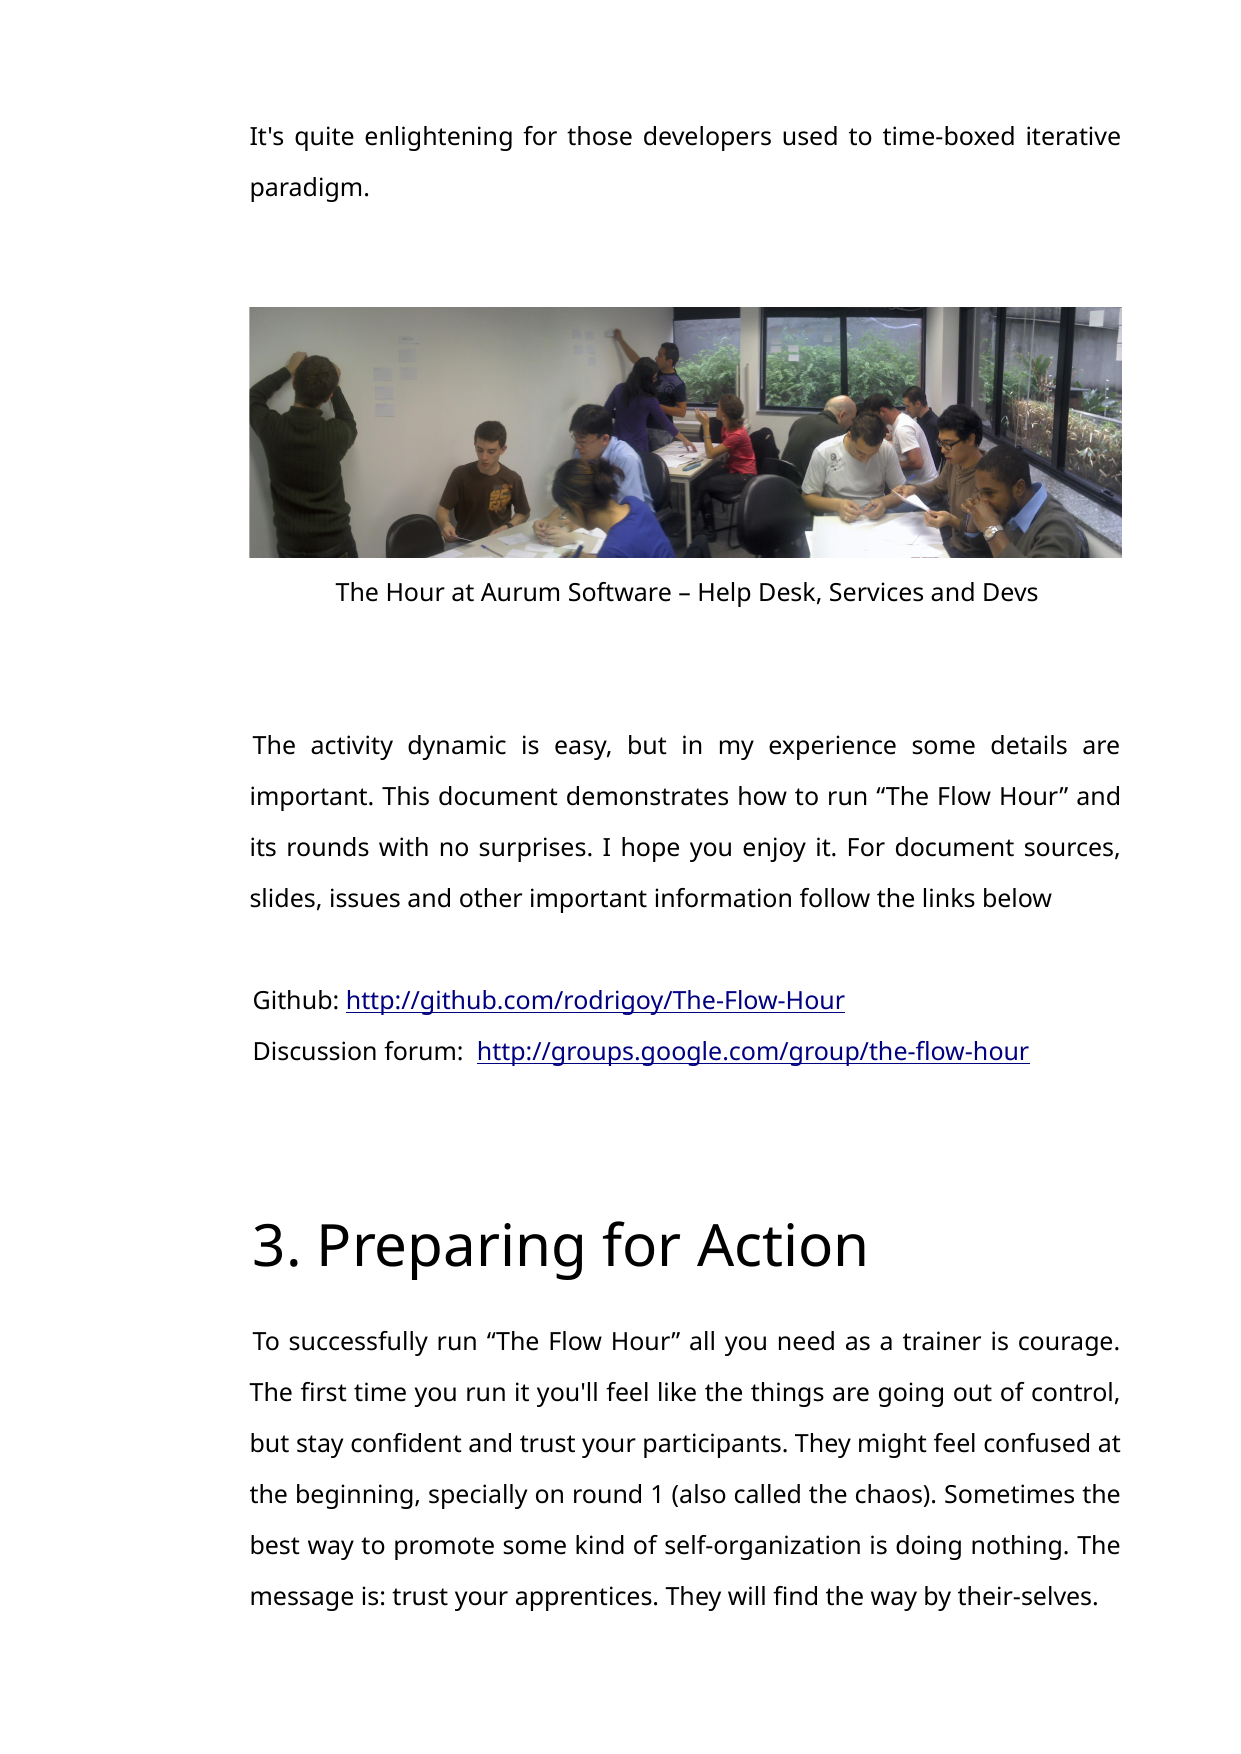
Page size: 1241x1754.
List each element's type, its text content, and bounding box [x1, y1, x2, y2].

text 3. Preparing for Action [249, 1204, 1122, 1283]
text It's quite enlightening for those developers used to time-boxed iterative paradigm. [249, 118, 1122, 203]
picture [249, 307, 1122, 558]
text The activity dynamic is easy, but in my experience some details are important. This document demonstrates how to run “The Flow Hour” and its rounds with no surprises. I hope you enjoy it. For document sources, slides, issues and other important information follow the links below [249, 727, 1122, 915]
text To successfully run “The Flow Hour” all you need as a trainer is courage. The first time you run it you'll feel like the things are going out of control, but stay confident and trust your participants. They might feel confused at the beginning, specially on round 1 (also called the chaos). Sometimes the best way to promote some kind of self-organization is doing nothing. The message is: trust your apprentices. They will find the way by their-selves. [249, 1323, 1122, 1612]
text The Hour at Aurum Software – Help Desk, Services and Devs [249, 558, 1122, 608]
text Github: http://github.com/rodrigoy/The-Flow-Hour [249, 983, 1122, 1017]
text Discussion forum: http://groups.google.com/group/the-flow-hour [249, 1034, 1122, 1068]
